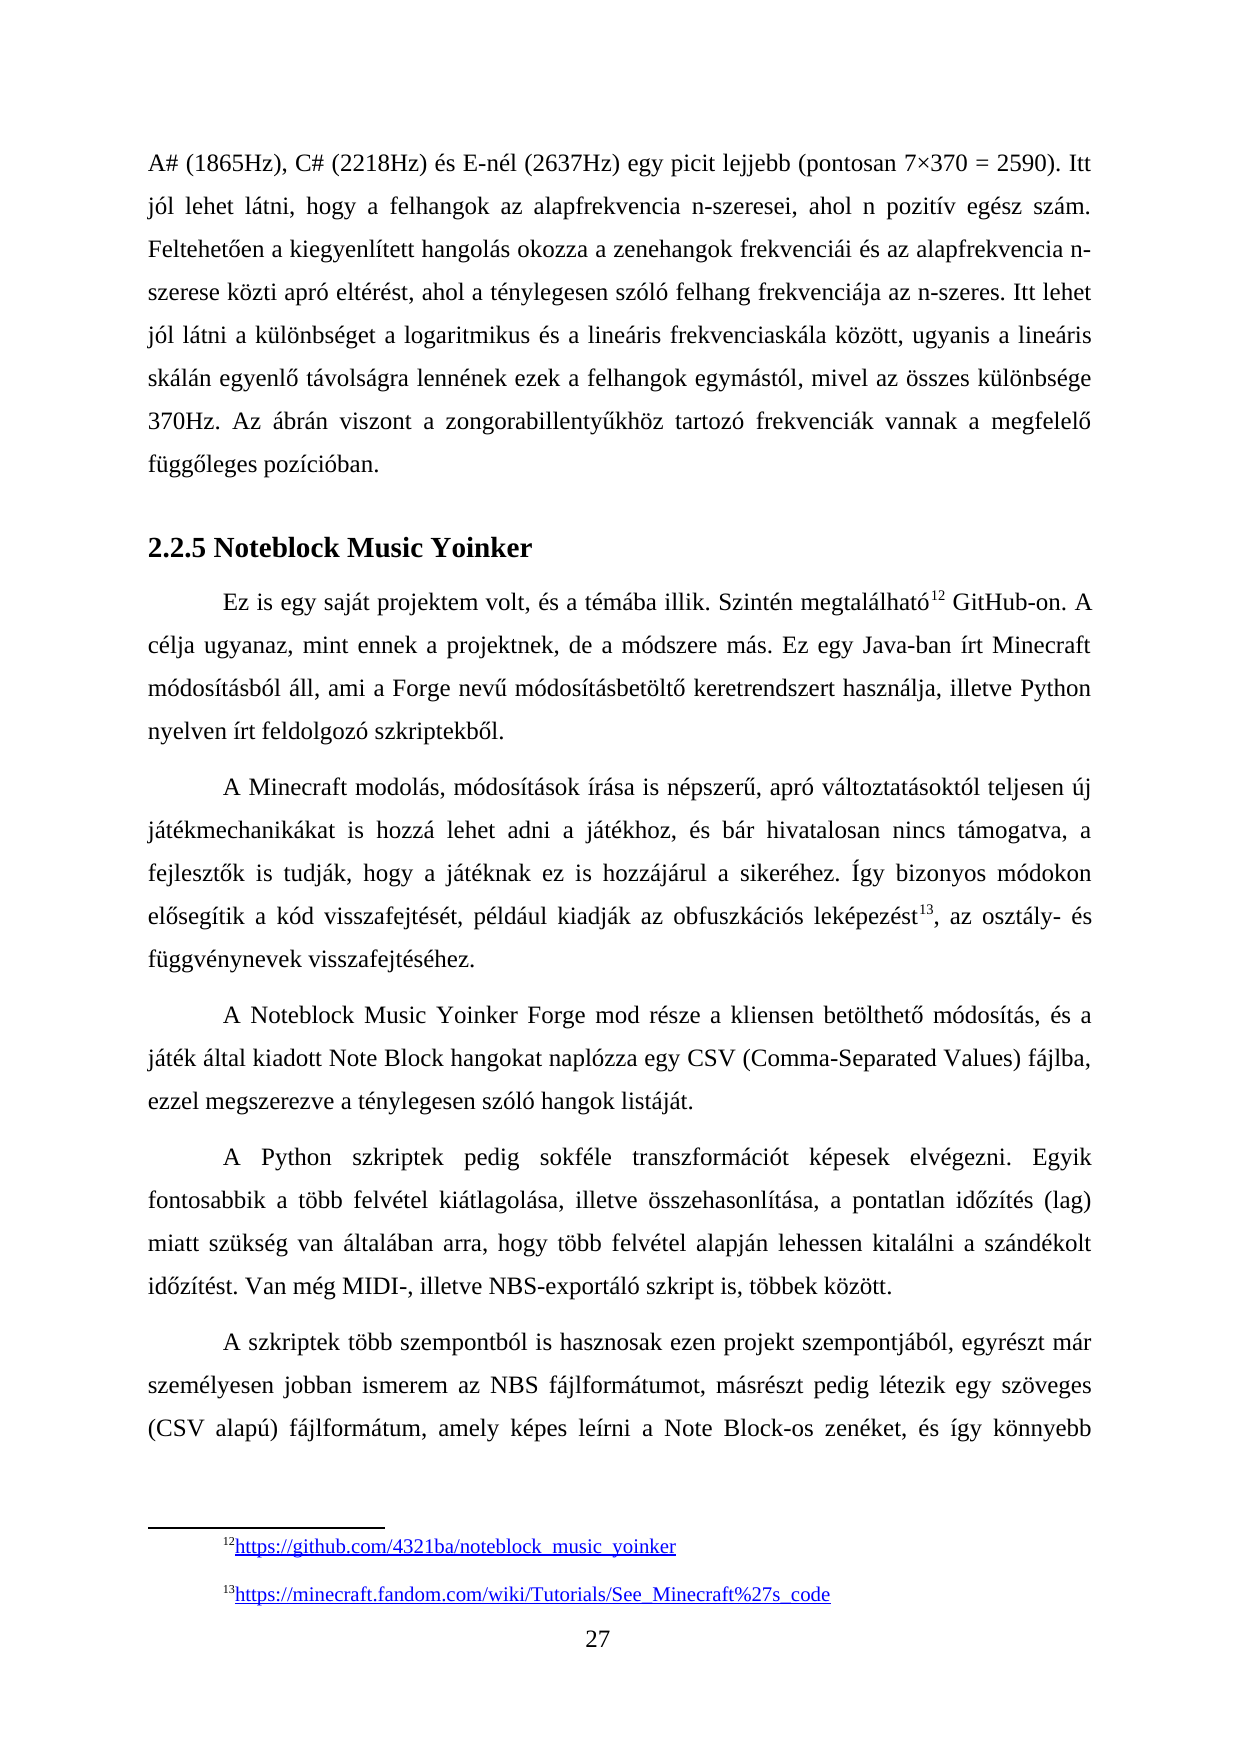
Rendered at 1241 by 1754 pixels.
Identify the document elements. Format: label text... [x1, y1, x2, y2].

text A Python szkriptek pedig sokféle transzformációt képesek elvégezni. Egyik fontosabbik a több felvétel kiátlagolása, illetve összehasonlítása, a pontatlan időzítés (lag) miatt szükség van általában arra, hogy több felvétel alapján lehessen kitalálni a szándékolt időzítést. Van még MIDI-, illetve NBS-exportáló szkript is, többek között. [148, 1142, 1092, 1300]
text A Noteblock Music Yoinker Forge mod része a kliensen betölthető módosítás, és a játék által kiadott Note Block hangokat naplózza egy CSV (Comma-Separated Values) fájlba, ezzel megszerezve a ténylegesen szóló hangok listáját. [148, 1000, 1092, 1115]
text A# (1865Hz), C# (2218Hz) és E-nél (2637Hz) egy picit lejjebb (pontosan 7×370 = 2590). Itt jól lehet látni, hogy a felhangok az alapfrekvencia n-szeresei, ahol n pozitív egész szám. Feltehetően a kiegyenlített hangolás okozza a zenehangok frekvenciái és az alapfrekvencia n-szerese közti apró eltérést, ahol a ténylegesen szóló felhang frekvenciája az n-szeres. Itt lehet jól látni a különbséget a logaritmikus és a lineáris frekvenciaskála között, ugyanis a lineáris skálán egyenlő távolságra lennének ezek a felhangok egymástól, mivel az összes különbsége 370Hz. Az ábrán viszont a zongorabillentyűkhöz tartozó frekvenciák vannak a megfelelő függőleges pozícióban. [148, 148, 1092, 478]
text A szkriptek több szempontból is hasznosak ezen projekt szempontjából, egyrészt már személyesen jobban ismerem az NBS fájlformátumot, másrészt pedig létezik egy szöveges (CSV alapú) fájlformátum, amely képes leírni a Note Block-os zenéket, és így könnyebb [148, 1327, 1092, 1442]
text https://minecraft.fandom.com/wiki/Tutorials/See_Minecraft%27s_code [148, 1582, 1092, 1606]
text A Minecraft modolás, módosítások írása is népszerű, apró változtatásoktól teljesen új játékmechanikákat is hozzá lehet adni a játékhoz, és bár hivatalosan nincs támogatva, a fejlesztők is tudják, hogy a játéknak ez is hozzájárul a sikeréhez. Így bizonyos módokon elősegítik a kód visszafejtését, például kiadják az obfuszkációs leképezést, az osztály- és függvénynevek visszafejtéséhez. [148, 772, 1092, 973]
text Ez is egy saját projektem volt, és a témába illik. Szintén megtalálható GitHub-on. A célja ugyanaz, mint ennek a projektnek, de a módszere más. Ez egy Java-ban írt Minecraft módosításból áll, ami a Forge nevű módosításbetöltő keretrendszert használja, illetve Python nyelven írt feldolgozó szkriptekből. [148, 587, 1092, 745]
subtitle Noteblock Music Yoinker [148, 530, 1092, 564]
text https://github.com/4321ba/noteblock_music_yoinker [148, 1534, 1092, 1558]
